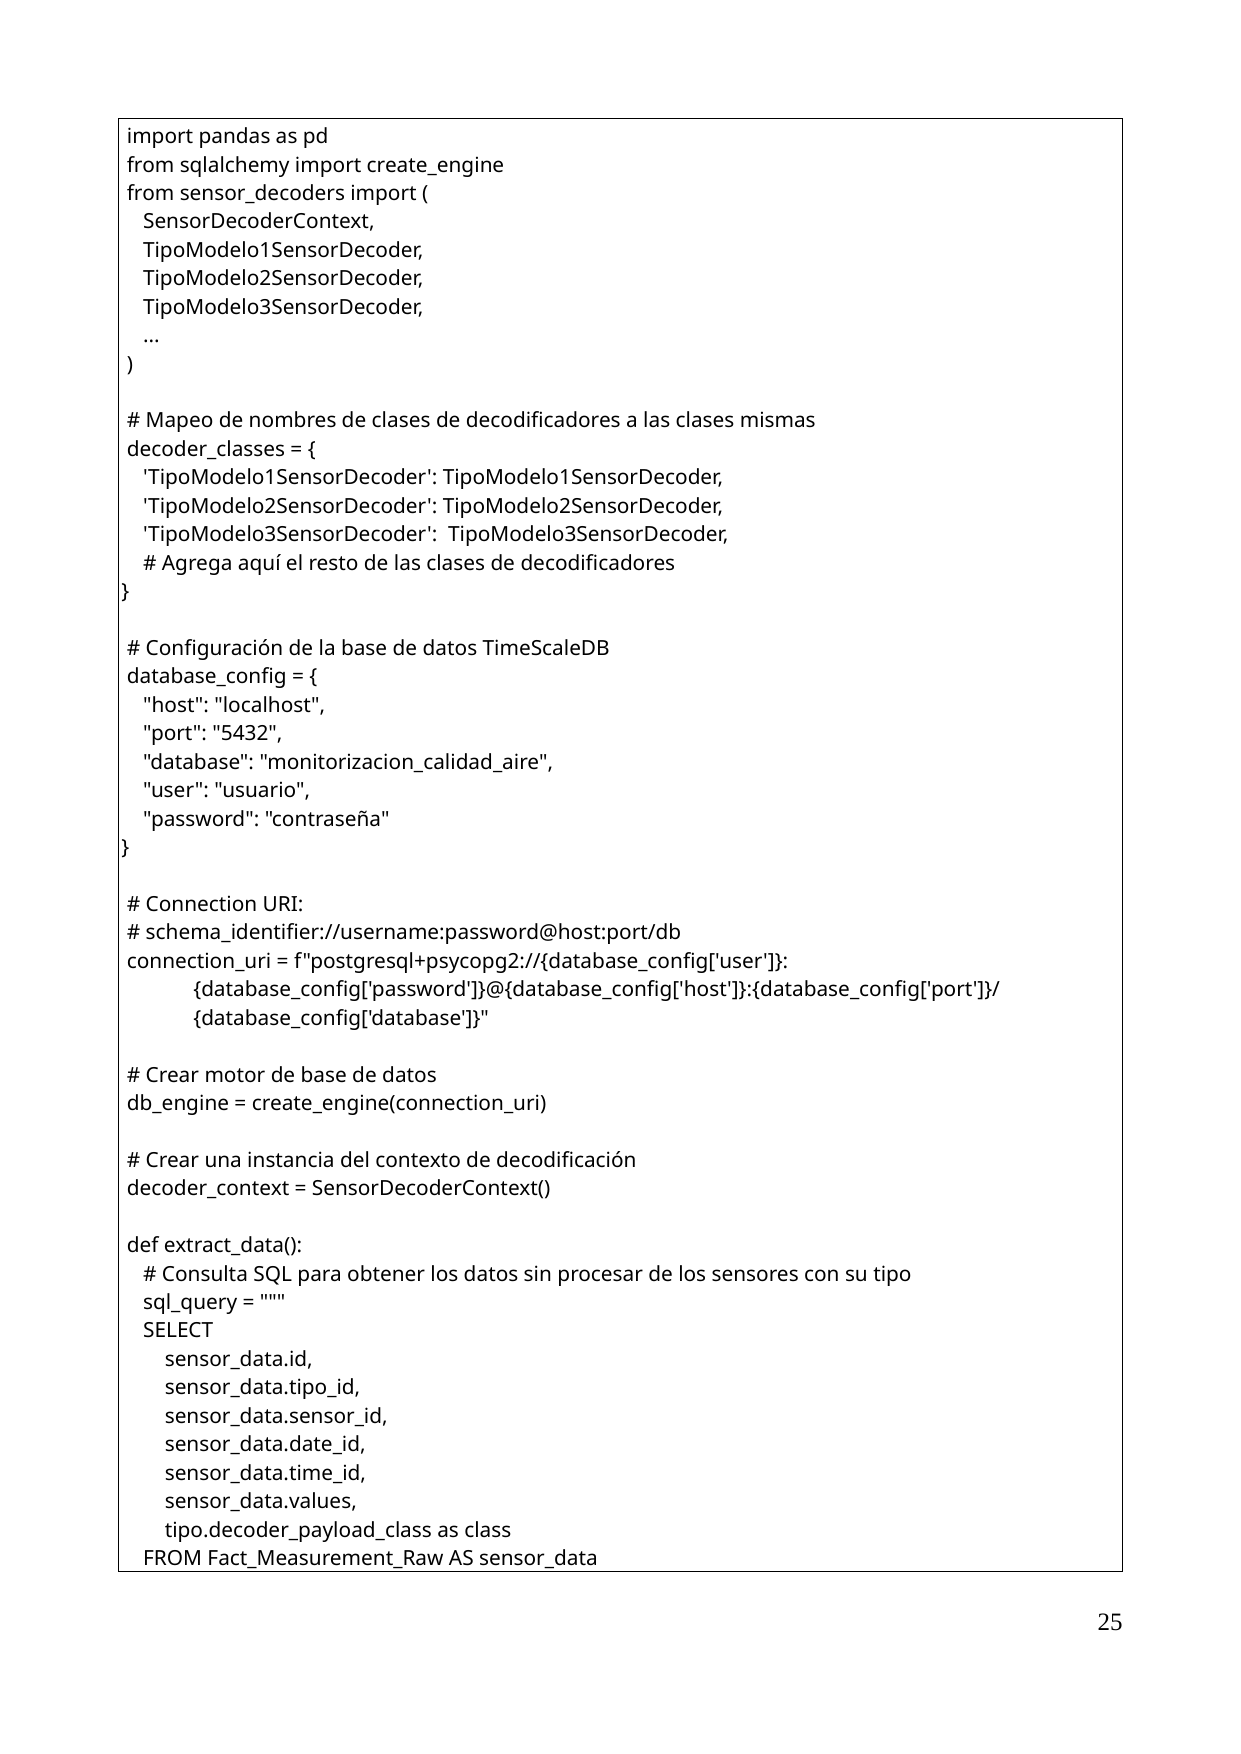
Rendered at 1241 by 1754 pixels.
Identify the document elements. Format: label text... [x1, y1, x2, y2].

text def extract_data(): [119, 1227, 1122, 1256]
text sensor_data.values, [119, 1483, 1122, 1512]
text TipoModelo3SensorDecoder, [119, 289, 1122, 317]
text "database": "monitorizacion_calidad_aire", [119, 744, 1122, 772]
text TipoModelo1SensorDecoder, [119, 232, 1122, 260]
text sql_query = """ [119, 1284, 1122, 1312]
text "port": "5432", [119, 715, 1122, 744]
text "password": "contraseña" [119, 801, 1122, 829]
text ) [119, 346, 1122, 377]
text 'TipoModelo2SensorDecoder': TipoModelo2SensorDecoder, [119, 488, 1122, 516]
text TipoModelo2SensorDecoder, [119, 260, 1122, 289]
text decoder_context = SensorDecoderContext() [119, 1170, 1122, 1202]
text from sqlalchemy import create_engine [119, 147, 1122, 175]
text # Mapeo de nombres de clases de decodificadores a las clases mismas [119, 402, 1122, 431]
text sensor_data.id, [119, 1341, 1122, 1369]
text import pandas as pd [119, 119, 1122, 147]
text } [119, 829, 1122, 861]
text sensor_data.date_id, [119, 1426, 1122, 1455]
text # schema_identifier://username:password@host:port/db [119, 914, 1122, 943]
text from sensor_decoders import ( [119, 175, 1122, 203]
text 'TipoModelo3SensorDecoder': TipoModelo3SensorDecoder, [119, 516, 1122, 545]
text SensorDecoderContext, [119, 203, 1122, 232]
text 'TipoModelo1SensorDecoder': TipoModelo1SensorDecoder, [119, 459, 1122, 488]
text database_config = { [119, 658, 1122, 687]
text # Crear motor de base de datos [119, 1057, 1122, 1085]
text # Connection URI: [119, 886, 1122, 914]
text # Agrega aquí el resto de las clases de decodificadores [119, 545, 1122, 573]
text ... [119, 317, 1122, 346]
text # Consulta SQL para obtener los datos sin procesar de los sensores con su tipo [119, 1256, 1122, 1284]
text tipo.decoder_payload_class as class [119, 1512, 1122, 1540]
text sensor_data.tipo_id, [119, 1369, 1122, 1398]
text FROM Fact_Measurement_Raw AS sensor_data [119, 1540, 1122, 1571]
text sensor_data.time_id, [119, 1455, 1122, 1483]
text sensor_data.sensor_id, [119, 1398, 1122, 1426]
text {database_config['password']}@{database_config['host']}:{database_config['port']}/ [119, 971, 1122, 1000]
text SELECT [119, 1312, 1122, 1341]
text # Crear una instancia del contexto de decodificación [119, 1142, 1122, 1170]
text decoder_classes = { [119, 431, 1122, 459]
text "user": "usuario", [119, 772, 1122, 801]
text db_engine = create_engine(connection_uri) [119, 1085, 1122, 1117]
text connection_uri = f"postgresql+psycopg2://{database_config['user']}: [119, 943, 1122, 971]
text } [119, 573, 1122, 605]
text "host": "localhost", [119, 687, 1122, 715]
text {database_config['database']}" [119, 1000, 1122, 1031]
text # Configuración de la base de datos TimeScaleDB [119, 630, 1122, 658]
